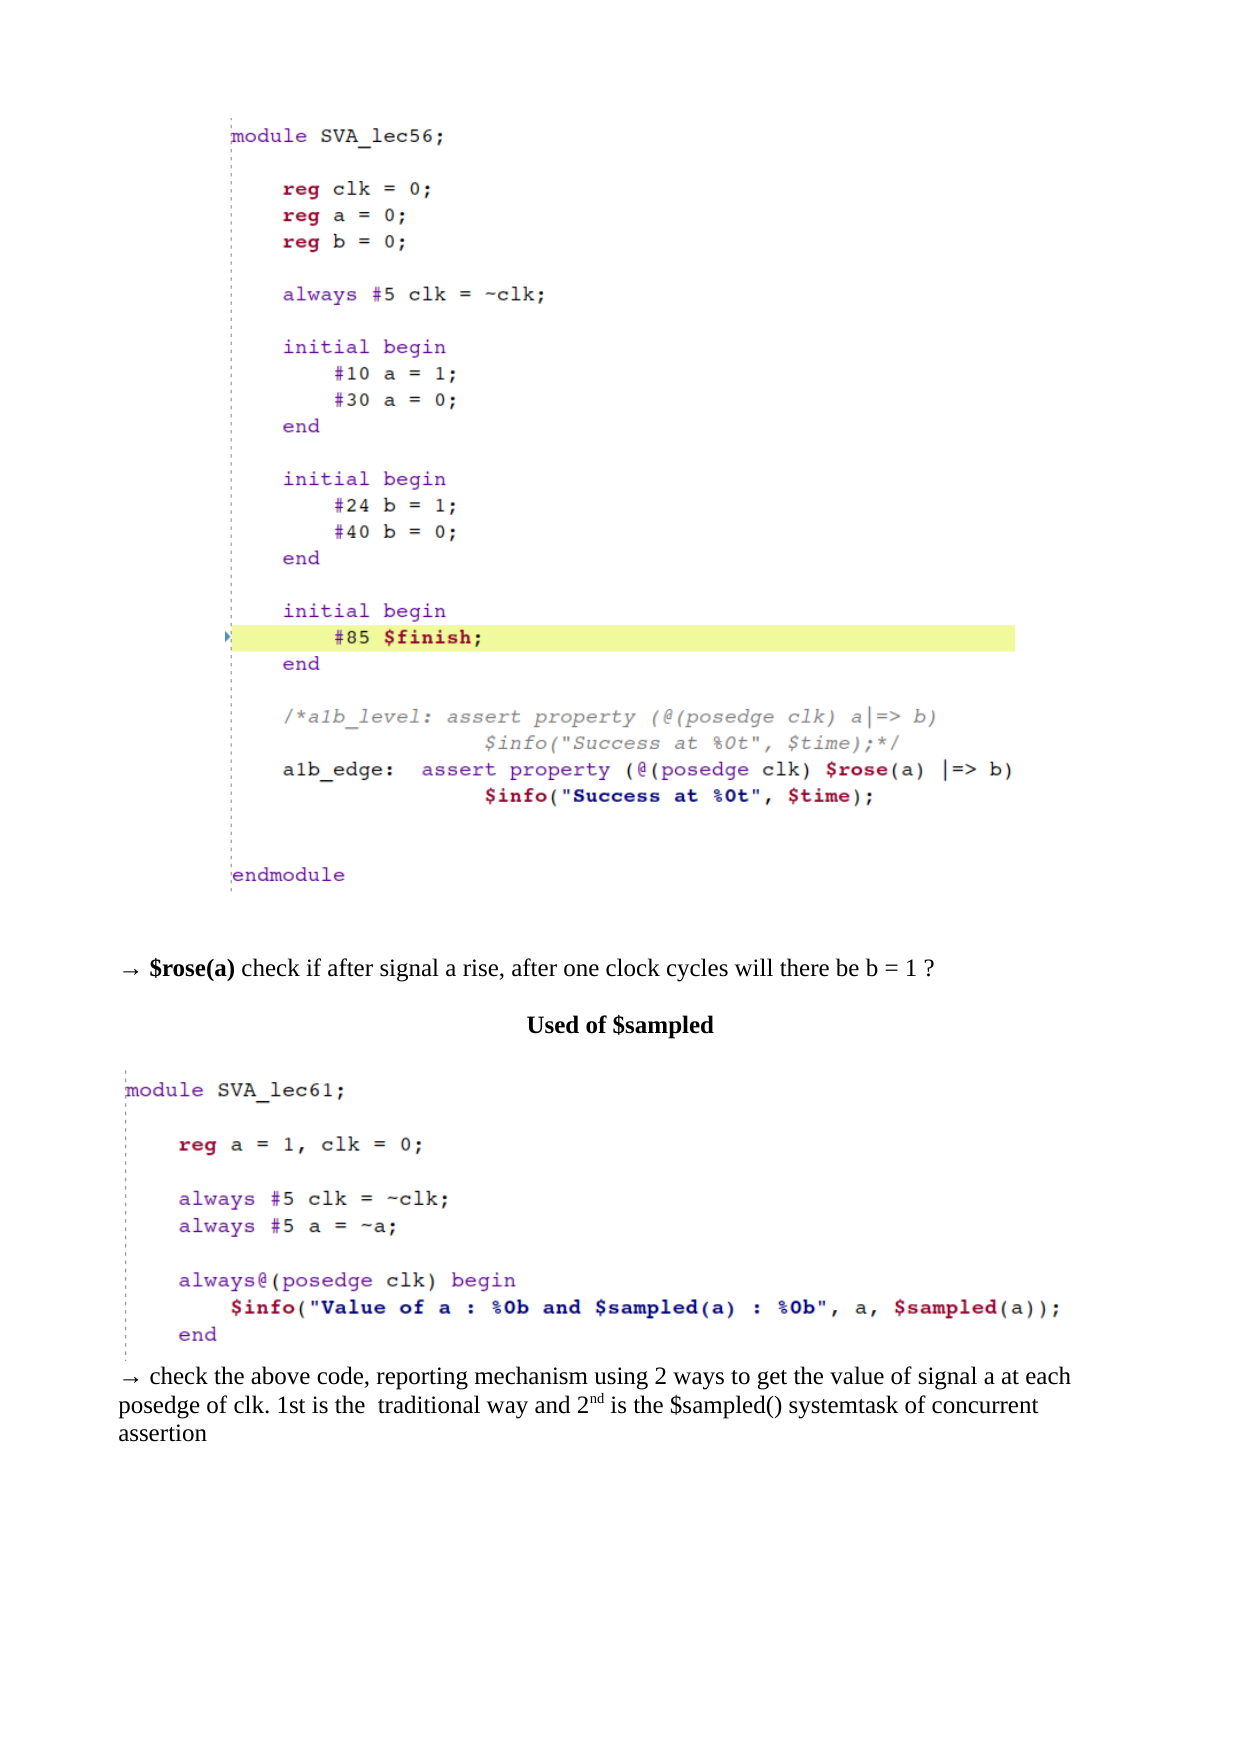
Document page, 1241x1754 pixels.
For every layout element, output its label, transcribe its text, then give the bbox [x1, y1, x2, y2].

text → check the above code, reporting mechanism using 2 ways to get the value of signal a at each posedge of clk. 1st is the traditional way and 2nd is the $sampled() systemtask of concurrent assertion [118, 1361, 1122, 1447]
picture [118, 1068, 1123, 1361]
text → $rose(a) check if after signal a rise, after one clock cycles will there be b = 1 ? [118, 953, 1122, 982]
text Used of $sampled [118, 1011, 1122, 1039]
picture [225, 118, 1016, 896]
